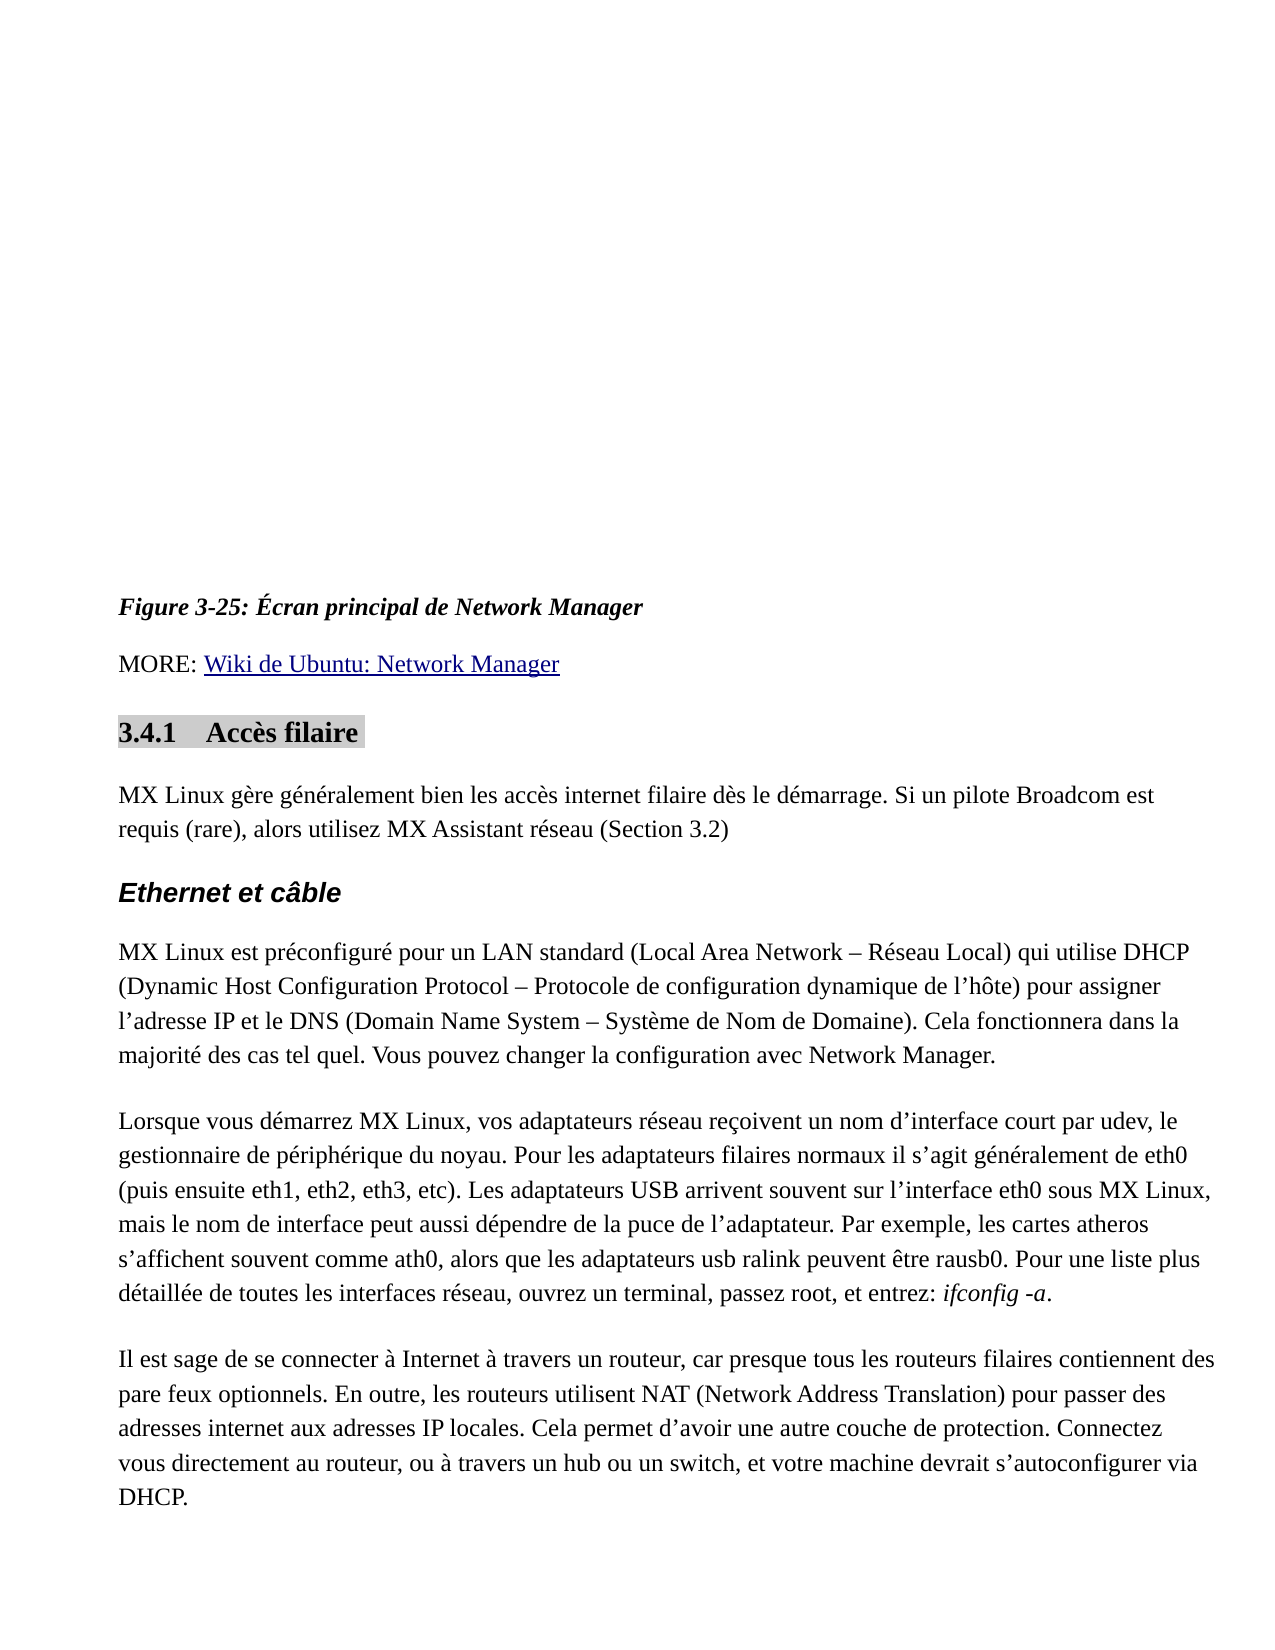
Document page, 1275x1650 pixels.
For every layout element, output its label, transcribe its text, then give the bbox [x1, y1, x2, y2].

subtitle Ethernet et câble [118, 877, 1216, 909]
text MX Linux est préconfiguré pour un LAN standard (Local Area Network – Réseau Local) qui utilise DHCP (Dynamic Host Configuration Protocol – Protocole de configuration dynamique de l’hôte) pour assigner l’adresse IP et le DNS (Domain Name System – Système de Nom de Domaine). Cela fonctionnera dans la majorité des cas tel quel. Vous pouvez changer la configuration avec Network Manager. [118, 937, 1216, 1069]
text Figure 3-25: Écran principal de Network Manager [118, 592, 1216, 621]
text Il est sage de se connecter à Internet à travers un routeur, car presque tous les routeurs filaires contiennent des pare feux optionnels. En outre, les routeurs utilisent NAT (Network Address Translation) pour passer des adresses internet aux adresses IP locales. Cela permet d’avoir une autre couche de protection. Connectez vous directement au routeur, ou à travers un hub ou un switch, et votre machine devrait s’autoconfigurer via DHCP. [118, 1344, 1216, 1511]
text MX Linux gère généralement bien les accès internet filaire dès le démarrage. Si un pilote Broadcom est requis (rare), alors utilisez MX Assistant réseau (Section 3.2) [118, 780, 1216, 843]
subtitle 3.4.1 Accès filaire [365, 715, 1216, 748]
text MORE: Wiki de Ubuntu: Network Manager [118, 649, 1216, 678]
text Lorsque vous démarrez MX Linux, vos adaptateurs réseau reçoivent un nom d’interface court par udev, le gestionnaire de périphérique du noyau. Pour les adaptateurs filaires normaux il s’agit généralement de eth0 (puis ensuite eth1, eth2, eth3, etc). Les adaptateurs USB arrivent souvent sur l’interface eth0 sous MX Linux, mais le nom de interface peut aussi dépendre de la puce de l’adaptateur. Par exemple, les cartes atheros s’affichent souvent comme ath0, alors que les adaptateurs usb ralink peuvent être rausb0. Pour une liste plus détaillée de toutes les interfaces réseau, ouvrez un terminal, passez root, et entrez: ifconfig -a. [118, 1106, 1216, 1307]
